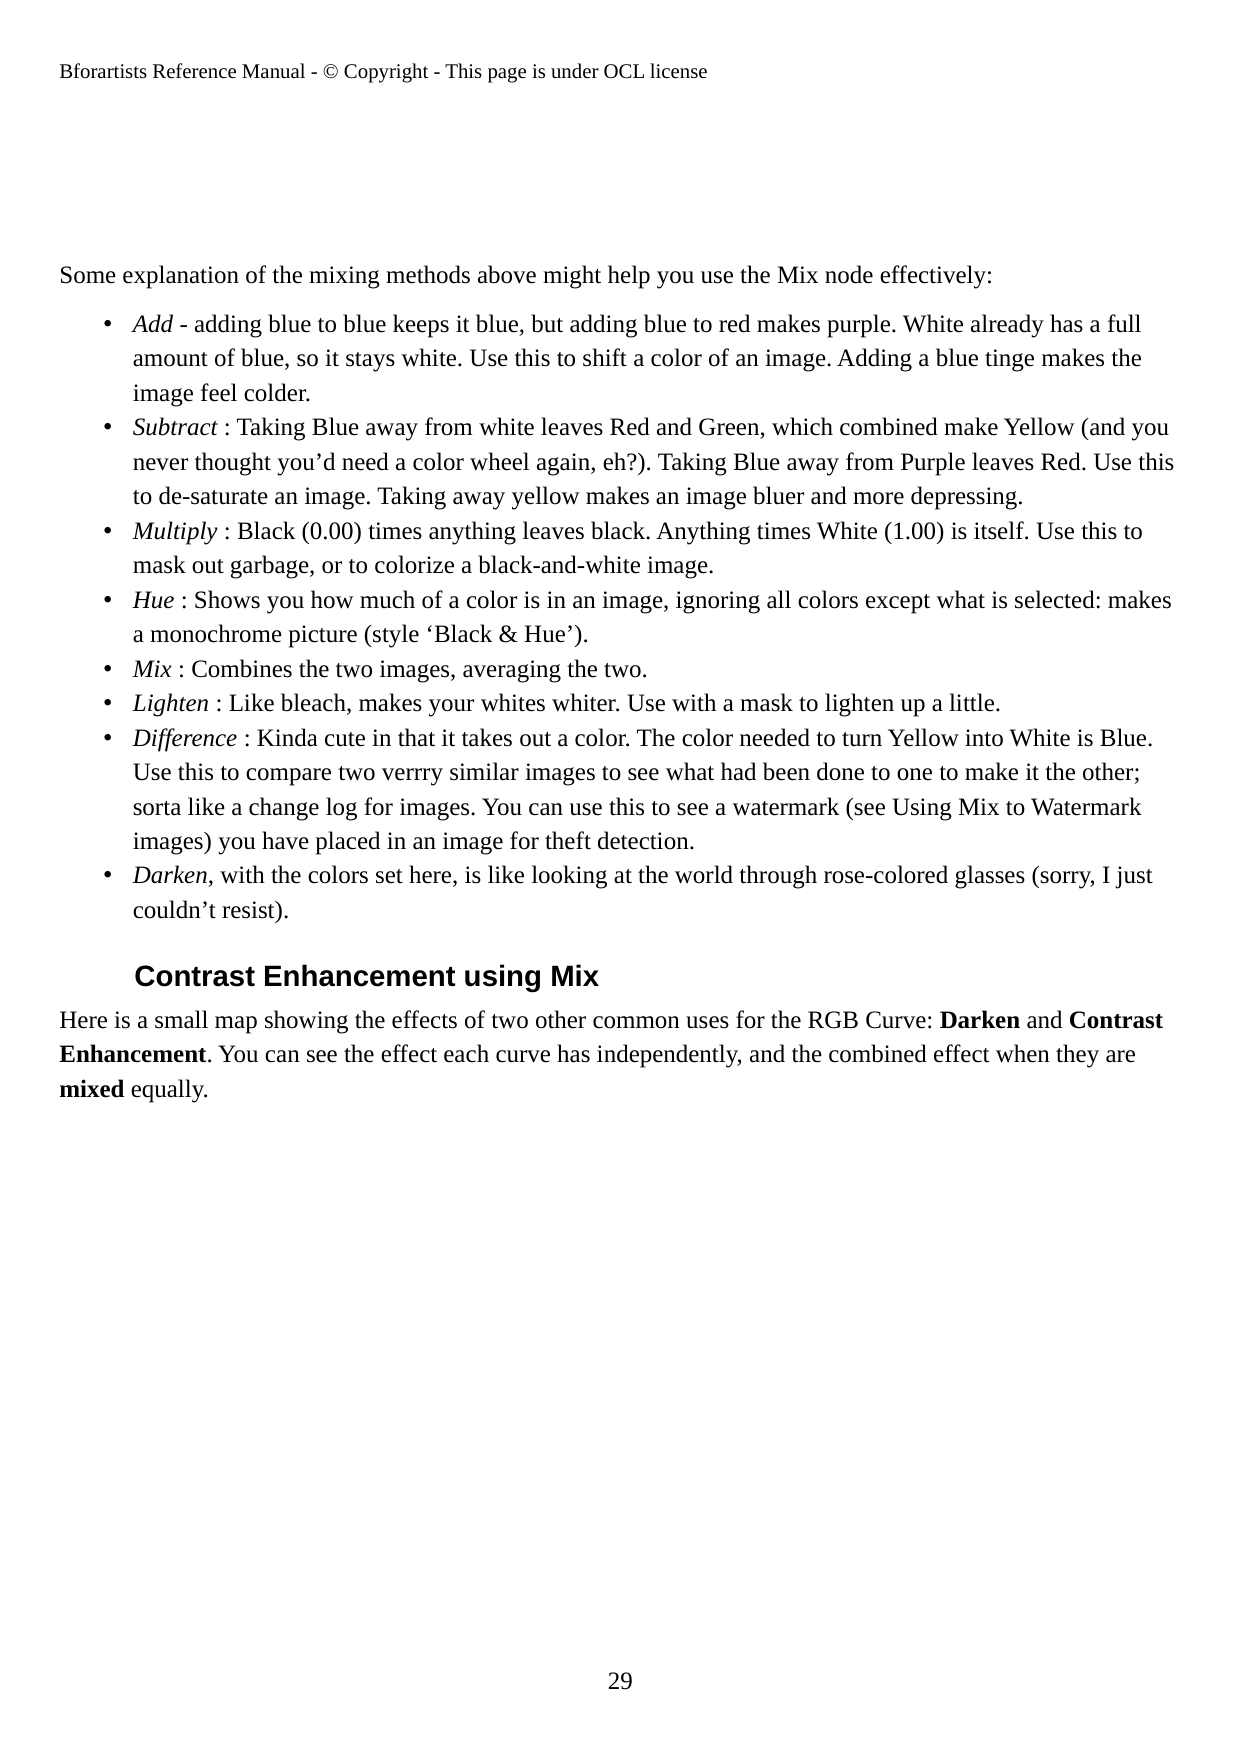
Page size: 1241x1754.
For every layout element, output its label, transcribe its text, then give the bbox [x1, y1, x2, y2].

list Add - adding blue to blue keeps it blue, but adding blue to red makes purple. White already has a full amount of blue, so it stays white. Use this to shift a color of an image. Adding a blue tinge makes the image feel colder. [103, 309, 1181, 407]
text Some explanation of the mixing methods above might help you use the Mix node effectively: [59, 260, 1181, 288]
list Mix : Combines the two images, averaging the two. [103, 654, 1181, 682]
list Hue : Shows you how much of a color is in an image, ignoring all colors except what is selected: makes a monochrome picture (style ‘Black & Hue’). [103, 585, 1181, 648]
list Lighten : Like bleach, makes your whites whiter. Use with a mask to lighten up a little. [103, 688, 1181, 717]
text Here is a small map showing the effects of two other common uses for the RGB Curve: Darken and Contrast Enhancement. You can see the effect each curve has independently, and the combined effect when they are mixed equally. [59, 1005, 1181, 1103]
list Difference : Kinda cute in that it takes out a color. The color needed to turn Yellow into White is Blue. Use this to compare two verrry similar images to see what had been done to one to make it the other; sorta like a change log for images. You can use this to see a watermark (see Using Mix to Watermark images) you have placed in an image for theft detection. [103, 723, 1181, 855]
list Subtract : Taking Blue away from white leaves Red and Green, which combined make Yellow (and you never thought you’d need a color wheel again, eh?). Taking Blue away from Purple leaves Red. Use this to de-saturate an image. Taking away yellow makes an image bluer and more depressing. [103, 412, 1181, 510]
list Darken, with the colors set here, is like looking at the world through rose-colored glasses (sorry, I just couldn’t resist). [103, 861, 1181, 924]
subtitle Contrast Enhancement using Mix [59, 959, 1181, 992]
list Multiply : Black (0.00) times anything leaves black. Anything times White (1.00) is itself. Use this to mask out garbage, or to colorize a black-and-white image. [103, 516, 1181, 579]
